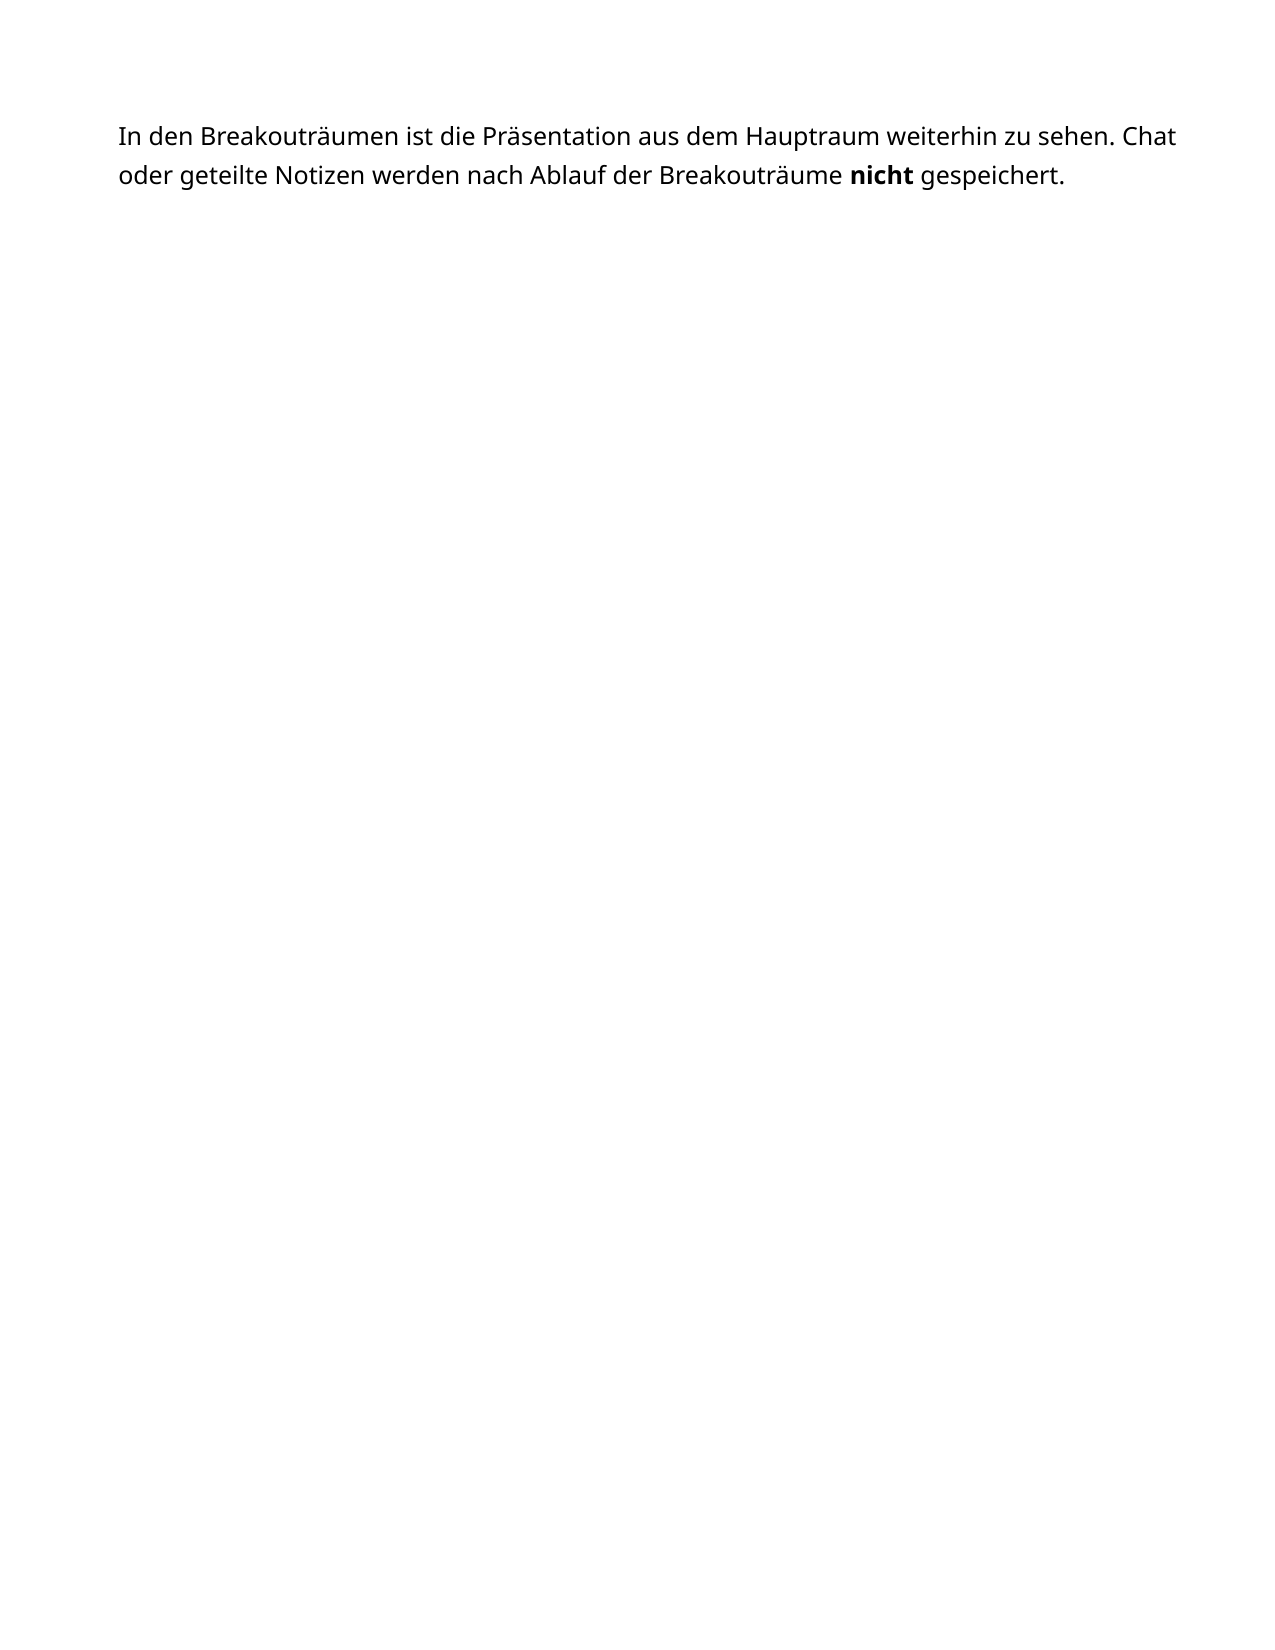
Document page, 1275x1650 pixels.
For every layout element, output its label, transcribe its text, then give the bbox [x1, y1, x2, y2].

text In den Breakouträumen ist die Präsentation aus dem Hauptraum weiterhin zu sehen. Chat oder geteilte Notizen werden nach Ablauf der Breakouträume nicht gespeichert. [118, 118, 1216, 191]
